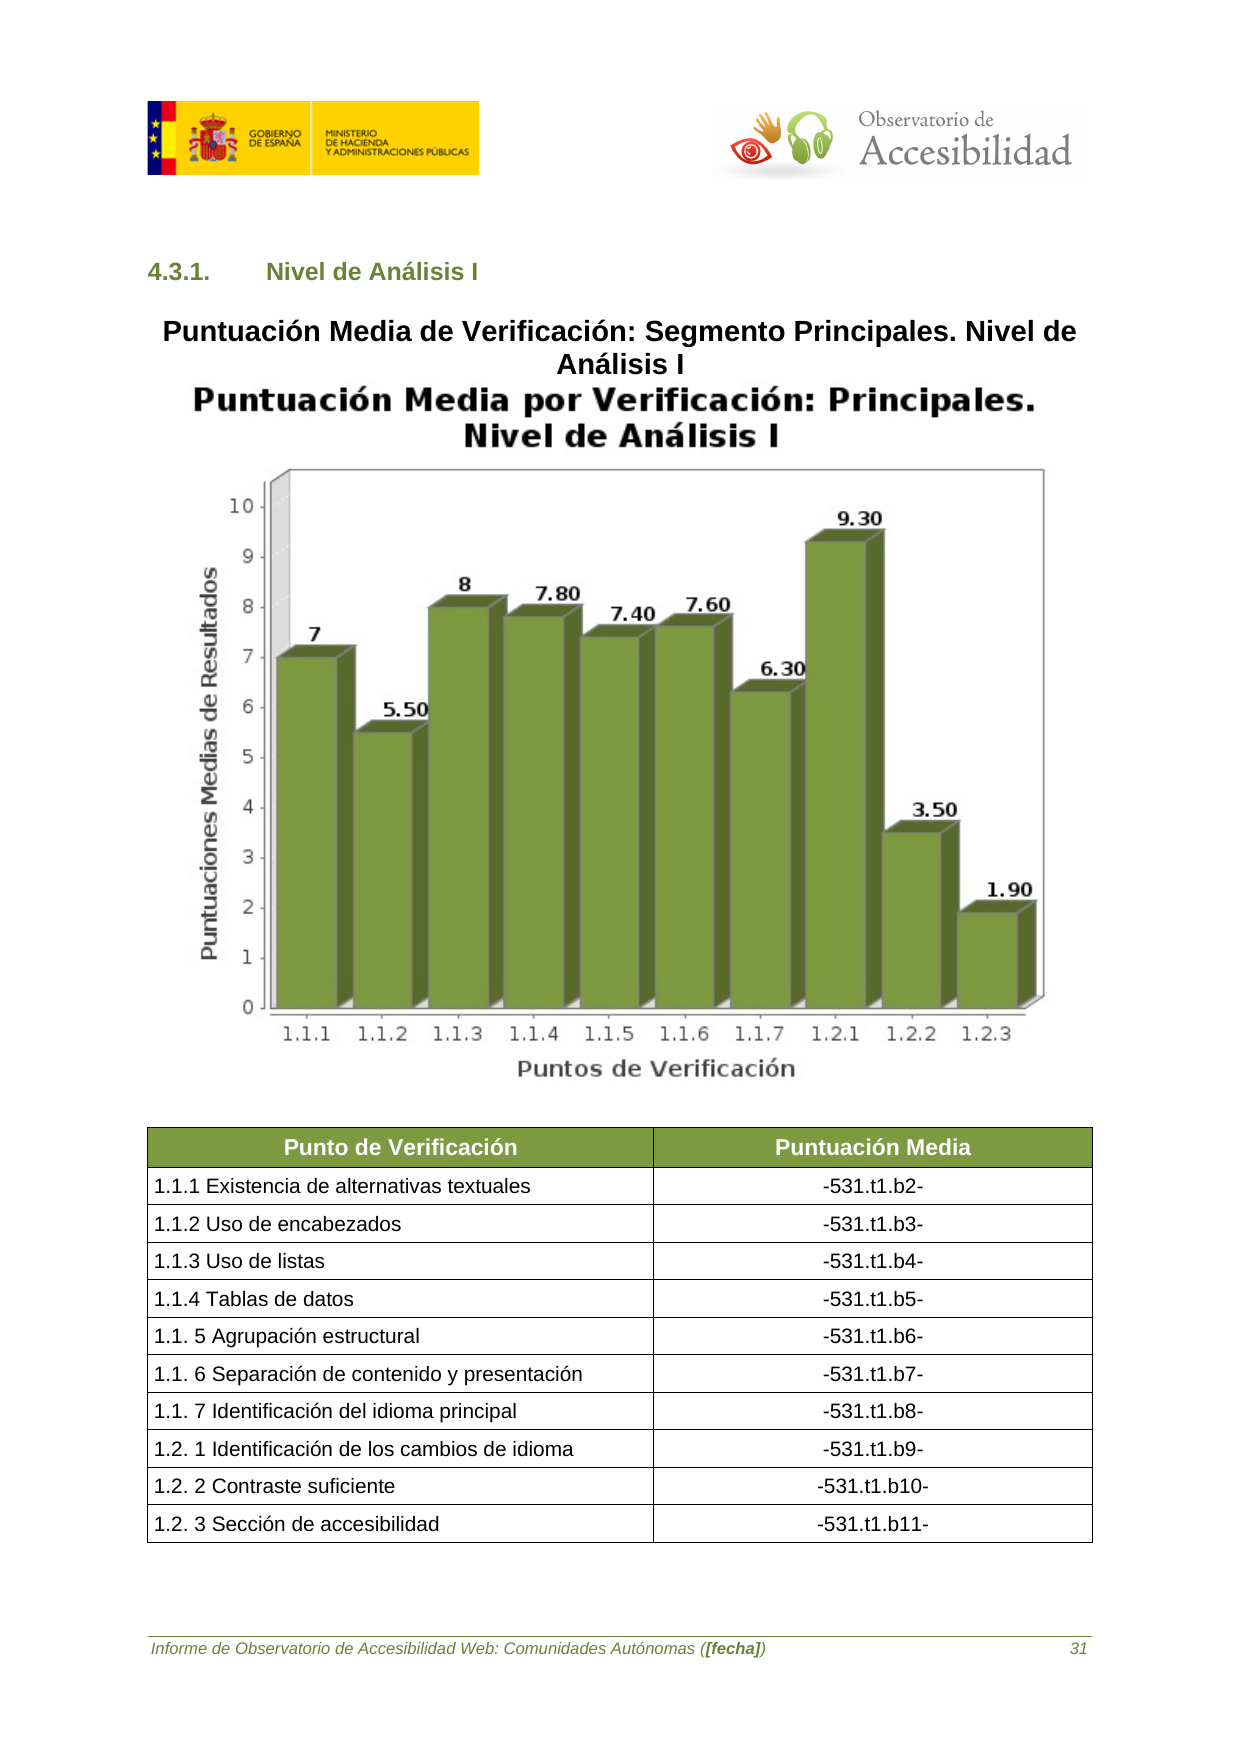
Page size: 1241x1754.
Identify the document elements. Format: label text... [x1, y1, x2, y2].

table_cell -531.t1.b6- [654, 1318, 1092, 1354]
table_cell 1.2. 1 Identificación de los cambios de idioma [148, 1430, 653, 1467]
table_cell 1.1.3 Uso de listas [148, 1243, 653, 1279]
table_cell -531.t1.b8- [654, 1393, 1092, 1429]
table_header Punto de Verificación [148, 1128, 653, 1167]
table_cell 1.1.4 Tablas de datos [148, 1280, 653, 1317]
table_cell 1.1. 5 Agrupación estructural [148, 1318, 653, 1354]
table_cell -531.t1.b2- [654, 1168, 1092, 1204]
table_cell -531.t1.b10- [654, 1468, 1092, 1504]
table_cell -531.t1.b9- [654, 1430, 1092, 1467]
table_cell -531.t1.b4- [654, 1243, 1092, 1279]
table_cell 1.2. 3 Sección de accesibilidad [148, 1505, 653, 1542]
table_cell 1.1.1 Existencia de alternativas textuales [148, 1168, 653, 1204]
table_cell -531.t1.b5- [654, 1280, 1092, 1317]
text Puntuación Media de Verificación: Segmento Principales. Nivel de Análisis I [148, 314, 1092, 381]
table_header Puntuación Media [654, 1128, 1092, 1167]
picture [710, 102, 1086, 185]
table_cell 1.1.2 Uso de encabezados [148, 1205, 653, 1242]
table_cell 1.2. 2 Contraste suficiente [148, 1468, 653, 1504]
table_cell 1.1. 7 Identificación del idioma principal [148, 1393, 653, 1429]
table_cell -531.t1.b11- [654, 1505, 1092, 1542]
table_cell 1.1. 6 Separación de contenido y presentación [148, 1355, 653, 1392]
table_cell -531.t1.b3- [654, 1205, 1092, 1242]
picture [178, 380, 1062, 1091]
table_cell -531.t1.b7- [654, 1355, 1092, 1392]
subtitle Nivel de Análisis I [148, 257, 1092, 286]
picture [147, 101, 479, 175]
